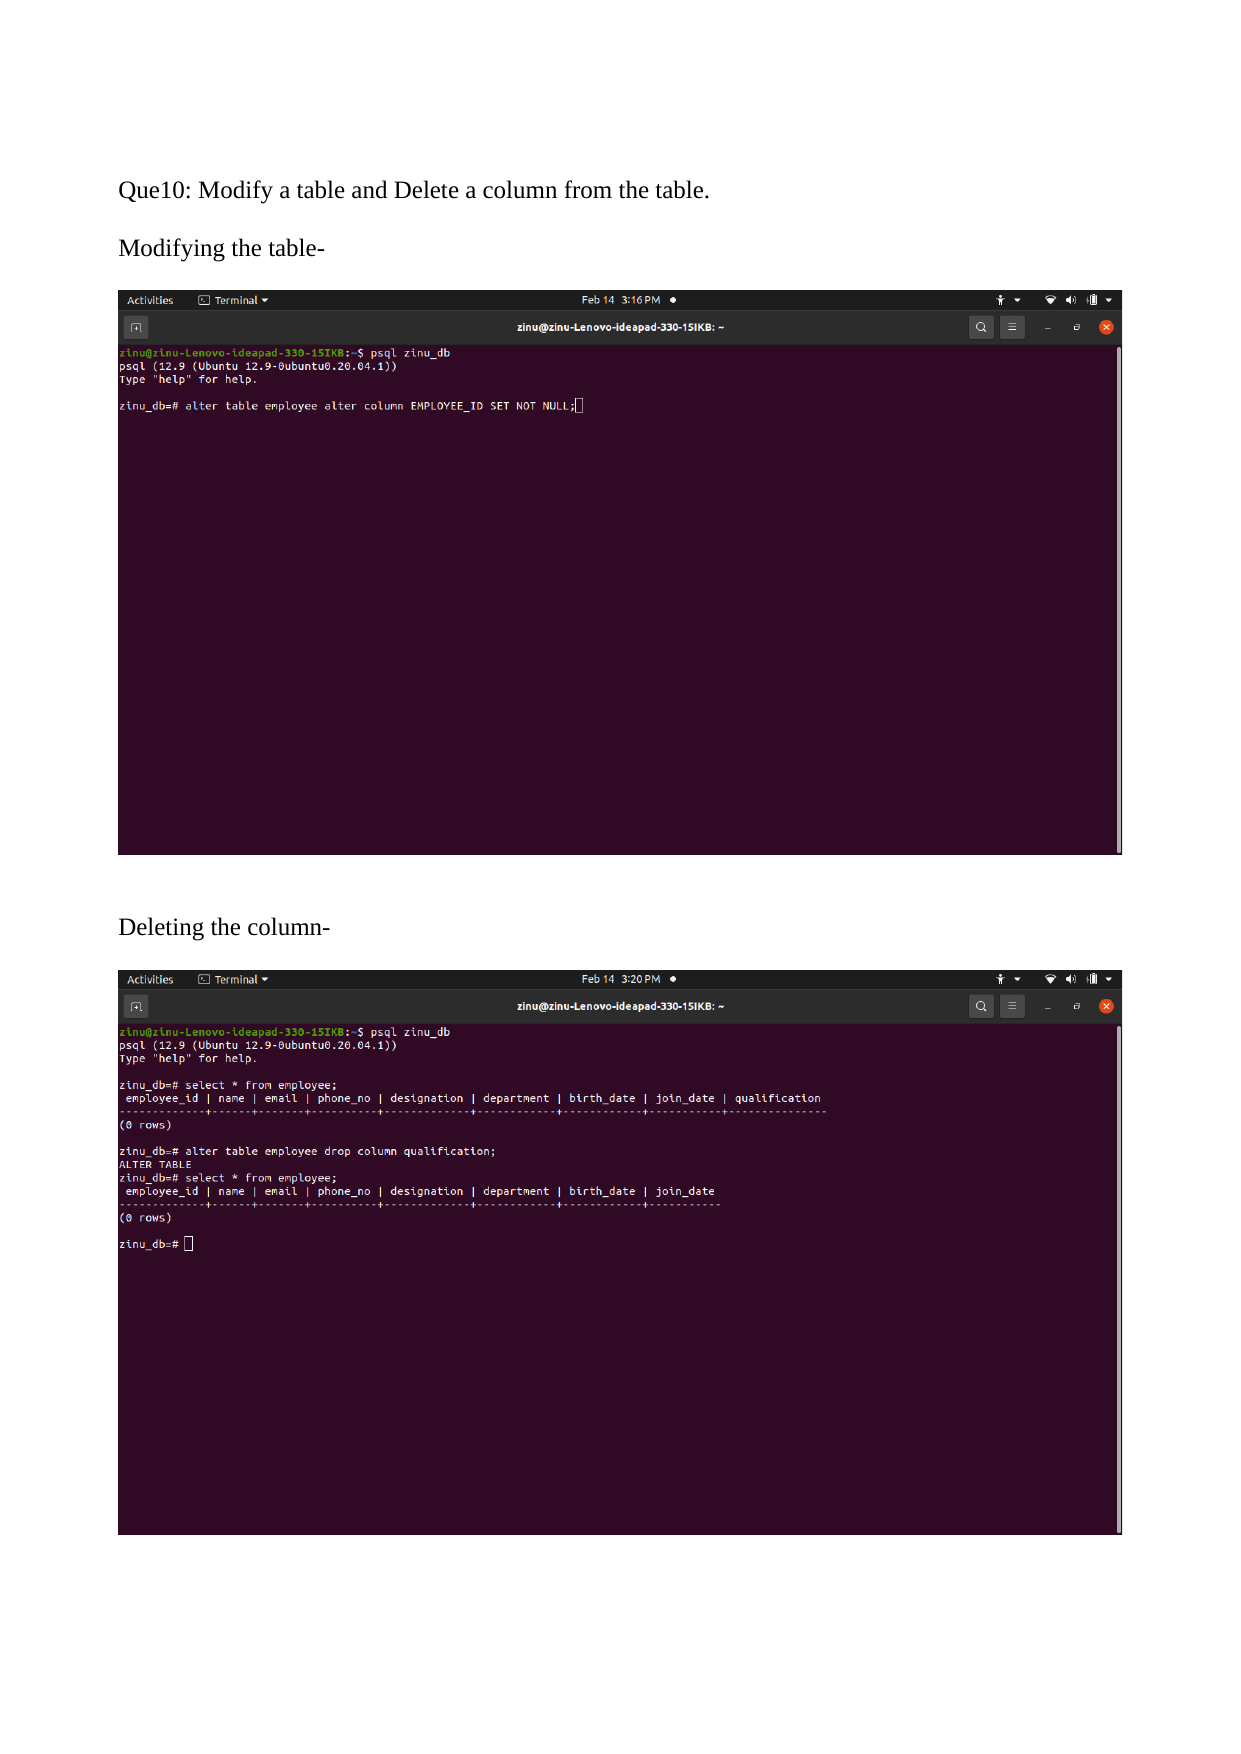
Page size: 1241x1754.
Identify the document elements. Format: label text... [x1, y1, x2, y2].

text Modifying the table- [118, 233, 1122, 262]
picture [118, 290, 1123, 855]
picture [118, 970, 1123, 1535]
text Que10: Modify a table and Delete a column from the table. [118, 176, 1122, 204]
text Deleting the column- [118, 912, 1122, 941]
